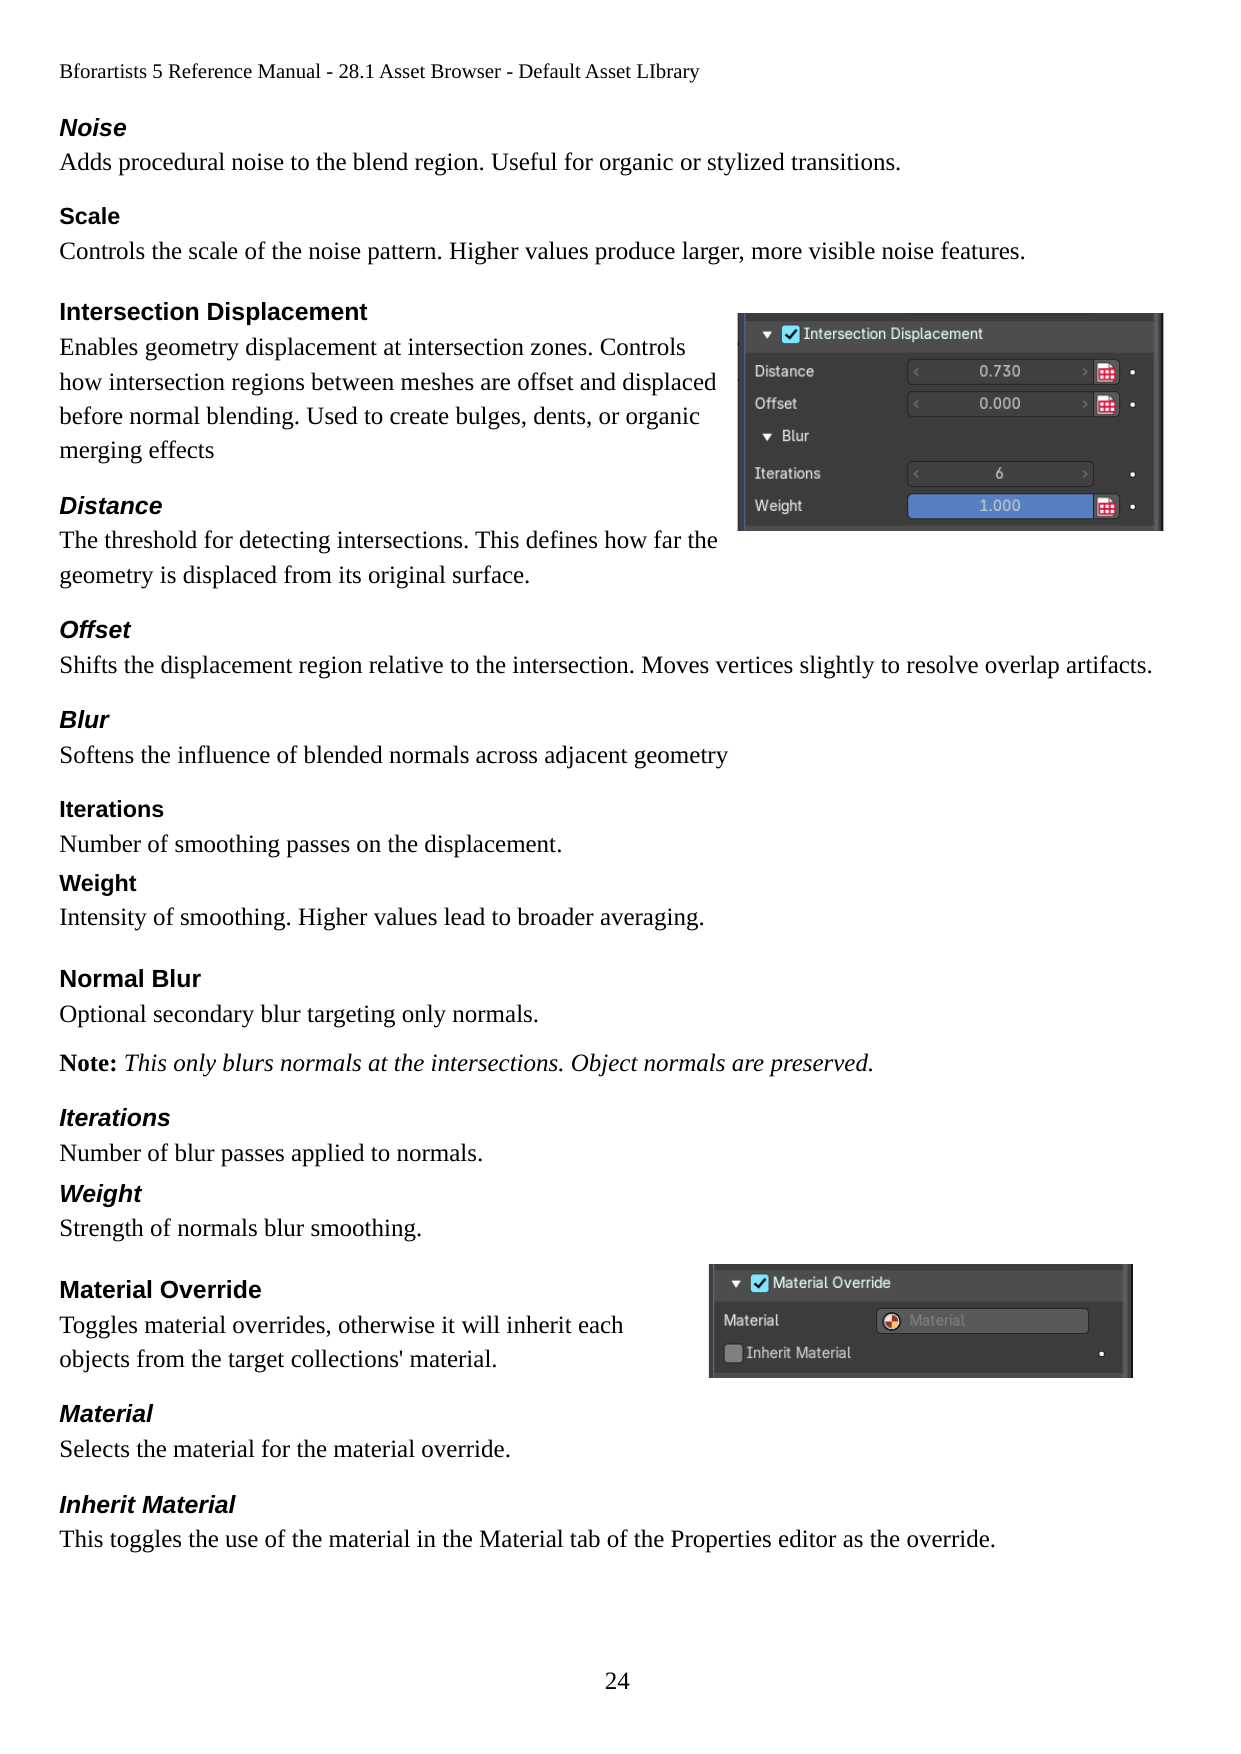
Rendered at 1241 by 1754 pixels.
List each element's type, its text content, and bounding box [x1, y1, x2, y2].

subtitle Material [59, 1399, 1181, 1428]
subtitle Weight [59, 1179, 1181, 1207]
subtitle Weight [59, 869, 1181, 896]
subtitle Distance [59, 491, 737, 519]
subtitle Inherit Material [59, 1490, 1181, 1518]
text Note: This only blurs normals at the intersections. Object normals are preserved. [59, 1048, 1181, 1077]
subtitle Material Override [59, 1275, 708, 1303]
subtitle Offset [59, 615, 1181, 644]
subtitle Noise [59, 113, 1181, 141]
text The threshold for detecting intersections. This defines how far the geometry is displaced from its original surface. [59, 526, 1181, 589]
text Shifts the displacement region relative to the intersection. Moves vertices slightly to resolve overlap artifacts. [59, 650, 1181, 679]
text Enables geometry displacement at intersection zones. Controls how intersection regions between meshes are offset and displaced before normal blending. Used to create bulges, dents, or organic merging effects [59, 332, 1181, 464]
text Number of blur passes applied to normals. [59, 1138, 1181, 1167]
text Strength of normals blur smoothing. [59, 1213, 1181, 1242]
picture [737, 350, 1164, 531]
subtitle Intersection Displacement [59, 297, 1181, 326]
subtitle [1133, 1275, 1181, 1303]
text Toggles material overrides, otherwise it will inherit each objects from the target collections' material. [59, 1310, 708, 1373]
subtitle Blur [59, 706, 1181, 734]
subtitle [1164, 491, 1181, 519]
text Optional secondary blur targeting only normals. [59, 999, 1181, 1027]
picture [708, 1264, 1133, 1378]
text Selects the material for the material override. [59, 1434, 1181, 1463]
text Softens the influence of blended normals across adjacent geometry [59, 740, 1181, 769]
text [1133, 1310, 1181, 1373]
text Adds procedural noise to the blend region. Useful for organic or stylized transitions. [59, 147, 1181, 176]
text Intensity of smoothing. Higher values lead to broader averaging. [59, 902, 1181, 931]
text Controls the scale of the noise pattern. Higher values produce larger, more visible noise features. [59, 236, 1181, 264]
subtitle Iterations [59, 796, 1181, 822]
subtitle Scale [59, 203, 1181, 229]
text This toggles the use of the material in the Material tab of the Properties editor as the override. [59, 1524, 1181, 1553]
subtitle Iterations [59, 1103, 1181, 1132]
text Number of smoothing passes on the displacement. [59, 829, 1181, 857]
subtitle Normal Blur [59, 964, 1181, 992]
